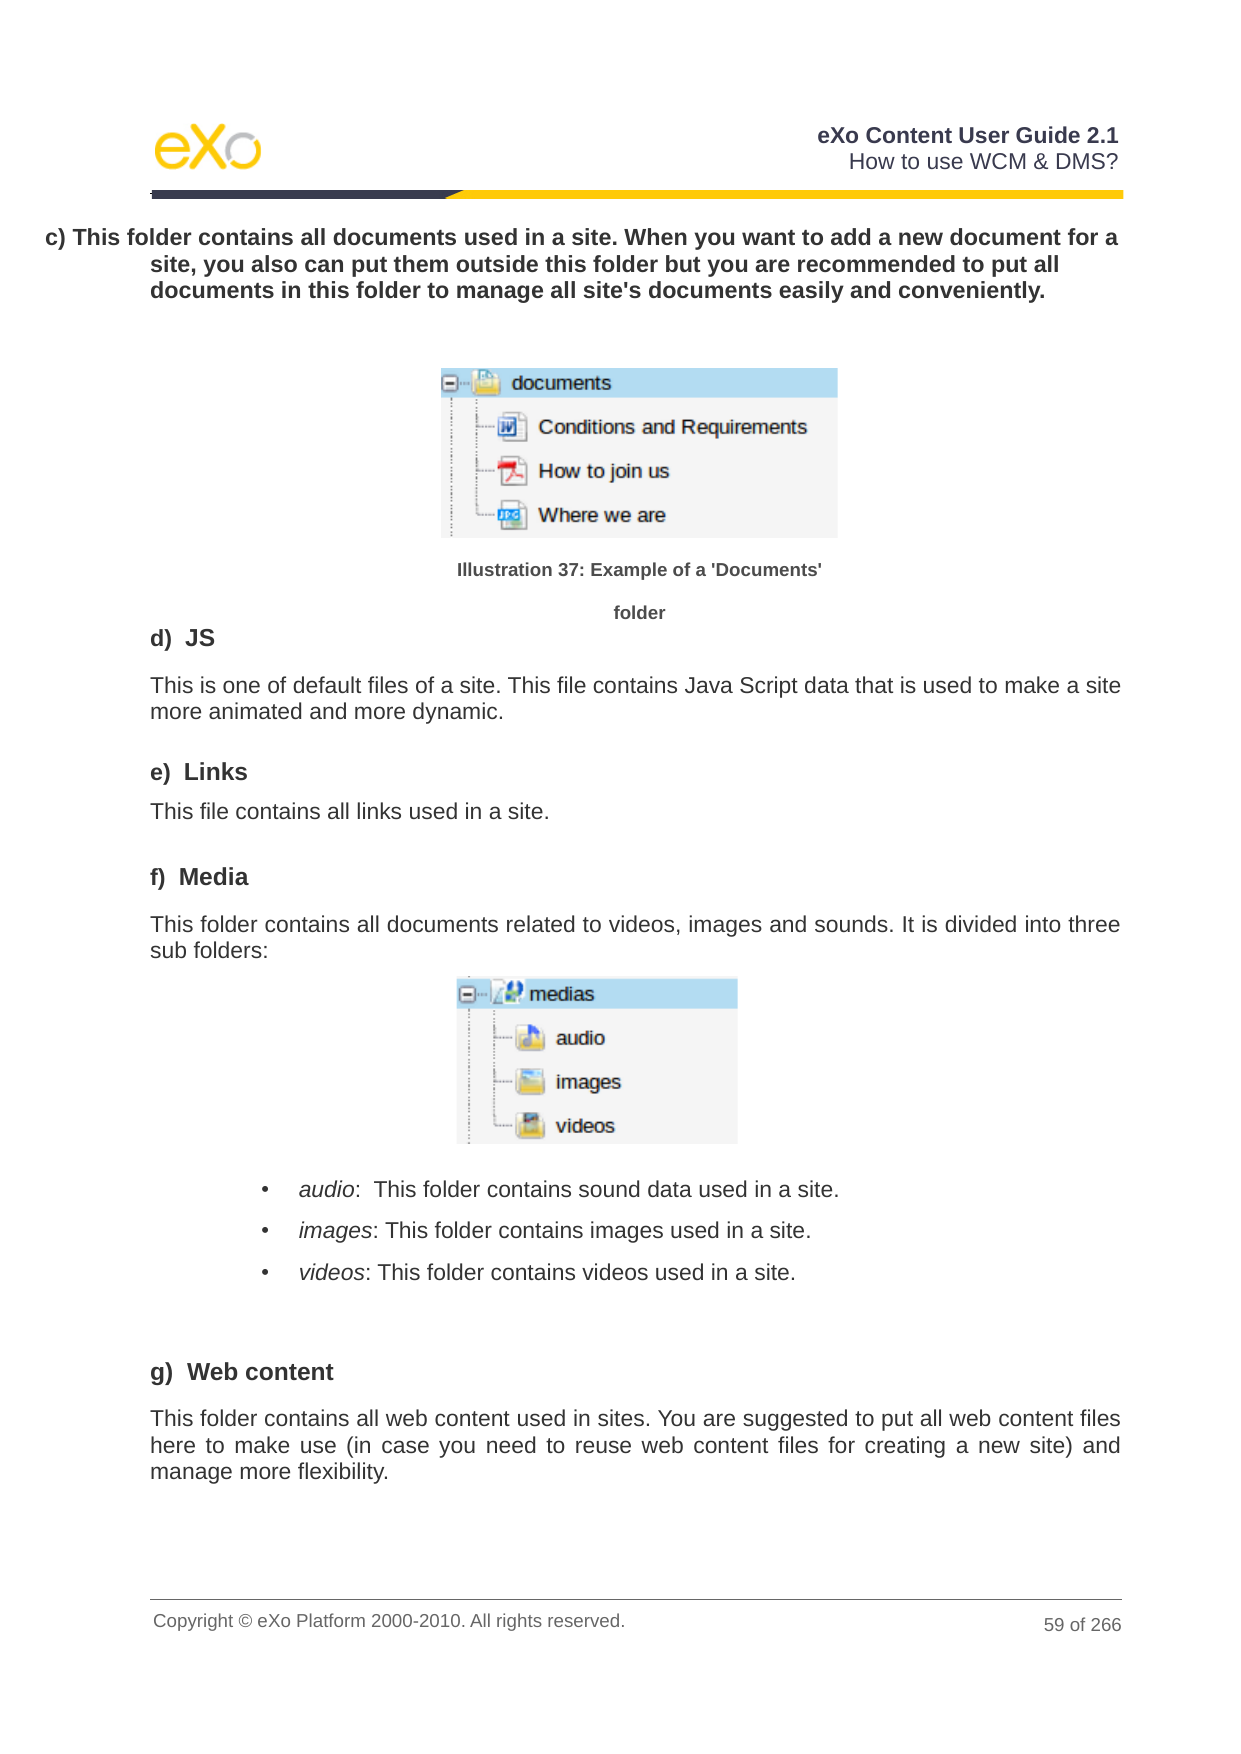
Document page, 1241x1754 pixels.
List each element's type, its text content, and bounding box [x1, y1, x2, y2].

text This is one of default files of a site. This file contains Java Script data that is used to make a site more animated and more dynamic. [150, 672, 1122, 724]
picture [456, 976, 738, 1144]
subtitle Web content [150, 1357, 1122, 1385]
subtitle Media [150, 862, 1122, 891]
picture [151, 190, 1124, 199]
subtitle Links [150, 757, 1122, 785]
picture [441, 368, 838, 538]
list audio: This folder contains sound data used in a site. [261, 1176, 1122, 1202]
subtitle JS [150, 341, 1122, 652]
text This file contains all links used in a site. [150, 798, 1122, 824]
list videos: This folder contains videos used in a site. [261, 1258, 1122, 1285]
list images: This folder contains images used in a site. [261, 1217, 1122, 1243]
text Illustration 37: Example of a 'Documents' folder [441, 538, 838, 623]
picture [155, 123, 262, 170]
text This folder contains all web content used in sites. You are suggested to put all web content files here to make use (in case you need to reuse web content files for creating a new site) and manage more flexibility. [150, 1405, 1122, 1484]
text This folder contains all documents related to videos, images and sounds. It is divided into three sub folders: [150, 911, 1122, 963]
